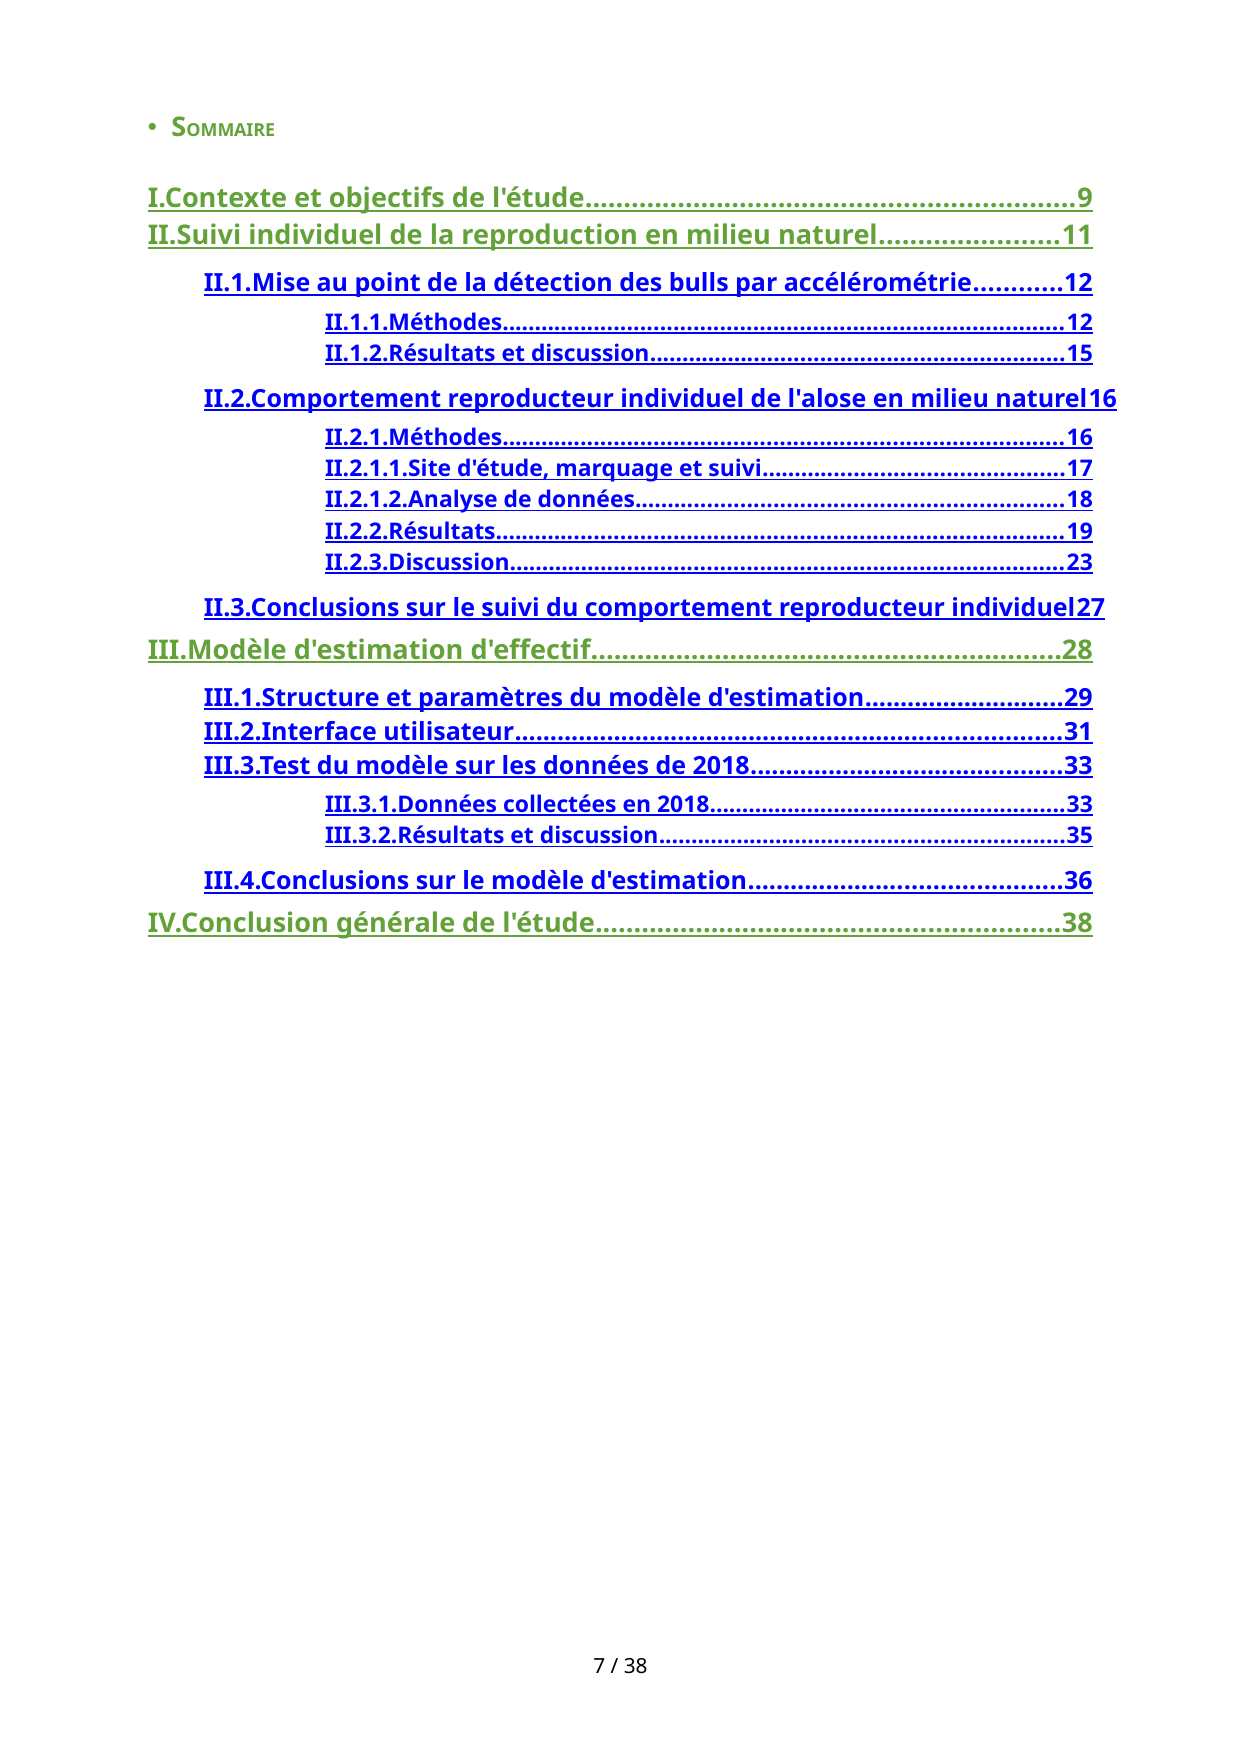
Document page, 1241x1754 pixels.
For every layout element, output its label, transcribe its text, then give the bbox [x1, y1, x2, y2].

text I.Contexte et objectifs de l'étude 9 [148, 179, 1093, 210]
text II.1.2.Résultats et discussion 15 [325, 337, 1123, 368]
text II.2.1.Méthodes 16 [325, 421, 1123, 452]
text II.1.1.Méthodes 12 [325, 306, 1123, 337]
text III.1.Structure et paramètres du modèle d'estimation 29 [204, 679, 1123, 713]
text II.2.Comportement reproducteur individuel de l'alose en milieu naturel 16 [204, 380, 1123, 414]
text II.2.3.Discussion 23 [325, 546, 1123, 577]
text II.2.1.1.Site d'étude, marquage et suivi 17 [325, 452, 1123, 483]
text III.3.Test du modèle sur les données de 2018 33 [204, 747, 1123, 782]
text II.3.Conclusions sur le suivi du comportement reproducteur individuel 27 [204, 589, 1123, 624]
text [148, 212, 1093, 216]
text II.Suivi individuel de la reproduction en milieu naturel 11 [148, 216, 1093, 247]
text IV.Conclusion générale de l'étude 38 [148, 903, 1093, 935]
text III.2.Interface utilisateur 31 [204, 713, 1123, 747]
text II.2.1.2.Analyse de données 18 [325, 483, 1123, 515]
text III.Modèle d'estimation d'effectif 28 [148, 630, 1093, 661]
text II.1.Mise au point de la détection des bulls par accélérométrie 12 [204, 265, 1123, 299]
list Sommaire [148, 108, 1093, 145]
text [148, 249, 1093, 253]
text [148, 663, 1093, 667]
text III.3.2.Résultats et discussion 35 [325, 819, 1123, 851]
text III.4.Conclusions sur le modèle d'estimation 36 [204, 863, 1123, 897]
text III.3.1.Données collectées en 2018 33 [325, 788, 1123, 819]
text II.2.2.Résultats 19 [325, 515, 1123, 546]
